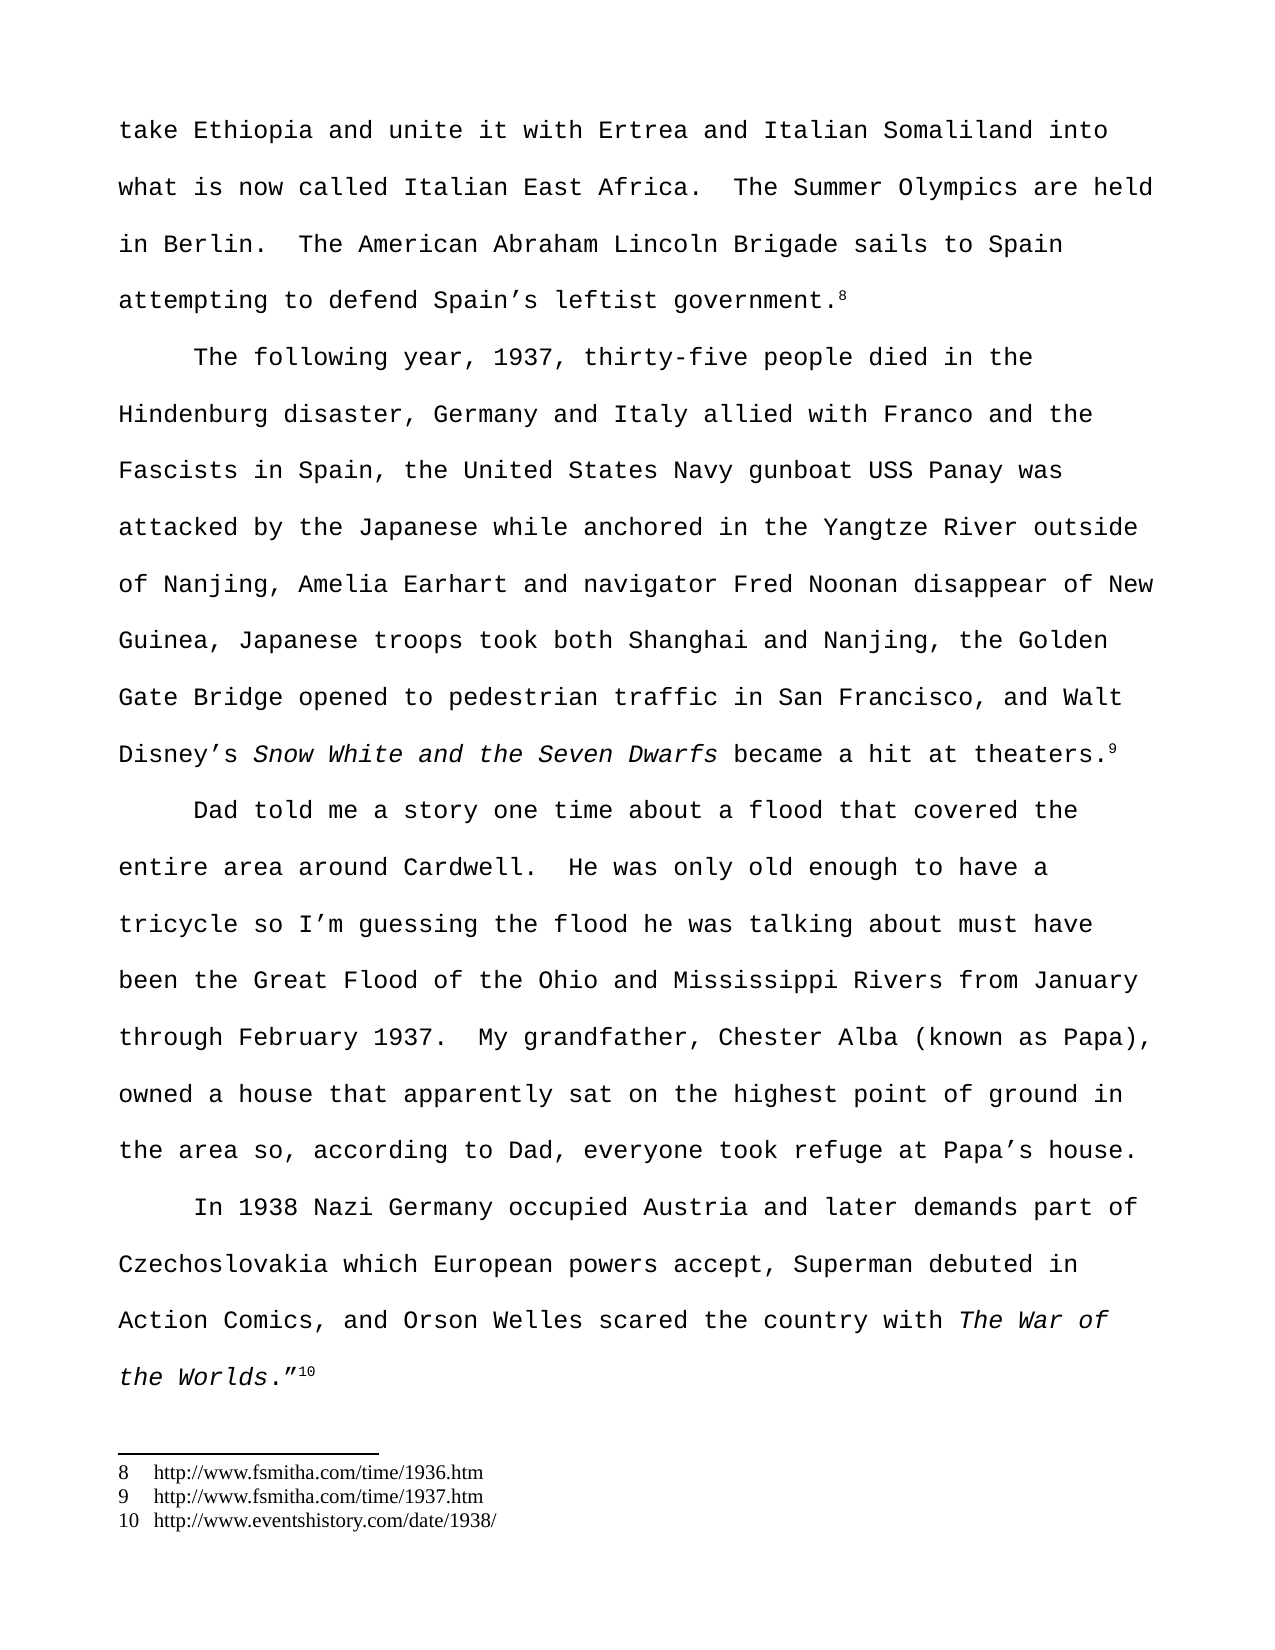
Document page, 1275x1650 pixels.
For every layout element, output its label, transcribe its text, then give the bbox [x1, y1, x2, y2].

text http://www.fsmitha.com/time/1937.htm [118, 1484, 1157, 1508]
text In 1938 Nazi Germany occupied Austria and later demands part of Czechoslovakia which European powers accept, Superman debuted in Action Comics, and Orson Welles scared the country with The War of the Worlds.” [118, 1195, 1157, 1393]
text take Ethiopia and unite it with Ertrea and Italian Somaliland into what is now called Italian East Africa. The Summer Olympics are held in Berlin. The American Abraham Lincoln Brigade sails to Spain attempting to defend Spain’s leftist government. [118, 118, 1157, 316]
text http://www.eventshistory.com/date/1938/ [118, 1508, 1157, 1532]
text http://www.fsmitha.com/time/1936.htm [118, 1460, 1157, 1484]
text Dad told me a story one time about a flood that covered the entire area around Cardwell. He was only old enough to have a tricycle so I’m guessing the flood he was talking about must have been the Great Flood of the Ohio and Mississippi Rivers from January through February 1937. My grandfather, Chester Alba (known as Papa), owned a house that apparently sat on the highest point of ground in the area so, according to Dad, everyone took refuge at Papa’s house. [118, 798, 1157, 1166]
text The following year, 1937, thirty-five people died in the Hindenburg disaster, Germany and Italy allied with Franco and the Fascists in Spain, the United States Navy gunboat USS Panay was attacked by the Japanese while anchored in the Yangtze River outside of Nanjing, Amelia Earhart and navigator Fred Noonan disappear of New Guinea, Japanese troops took both Shanghai and Nanjing, the Golden Gate Bridge opened to pedestrian traffic in San Francisco, and Walt Disney’s Snow White and the Seven Dwarfs became a hit at theaters. [118, 345, 1157, 770]
